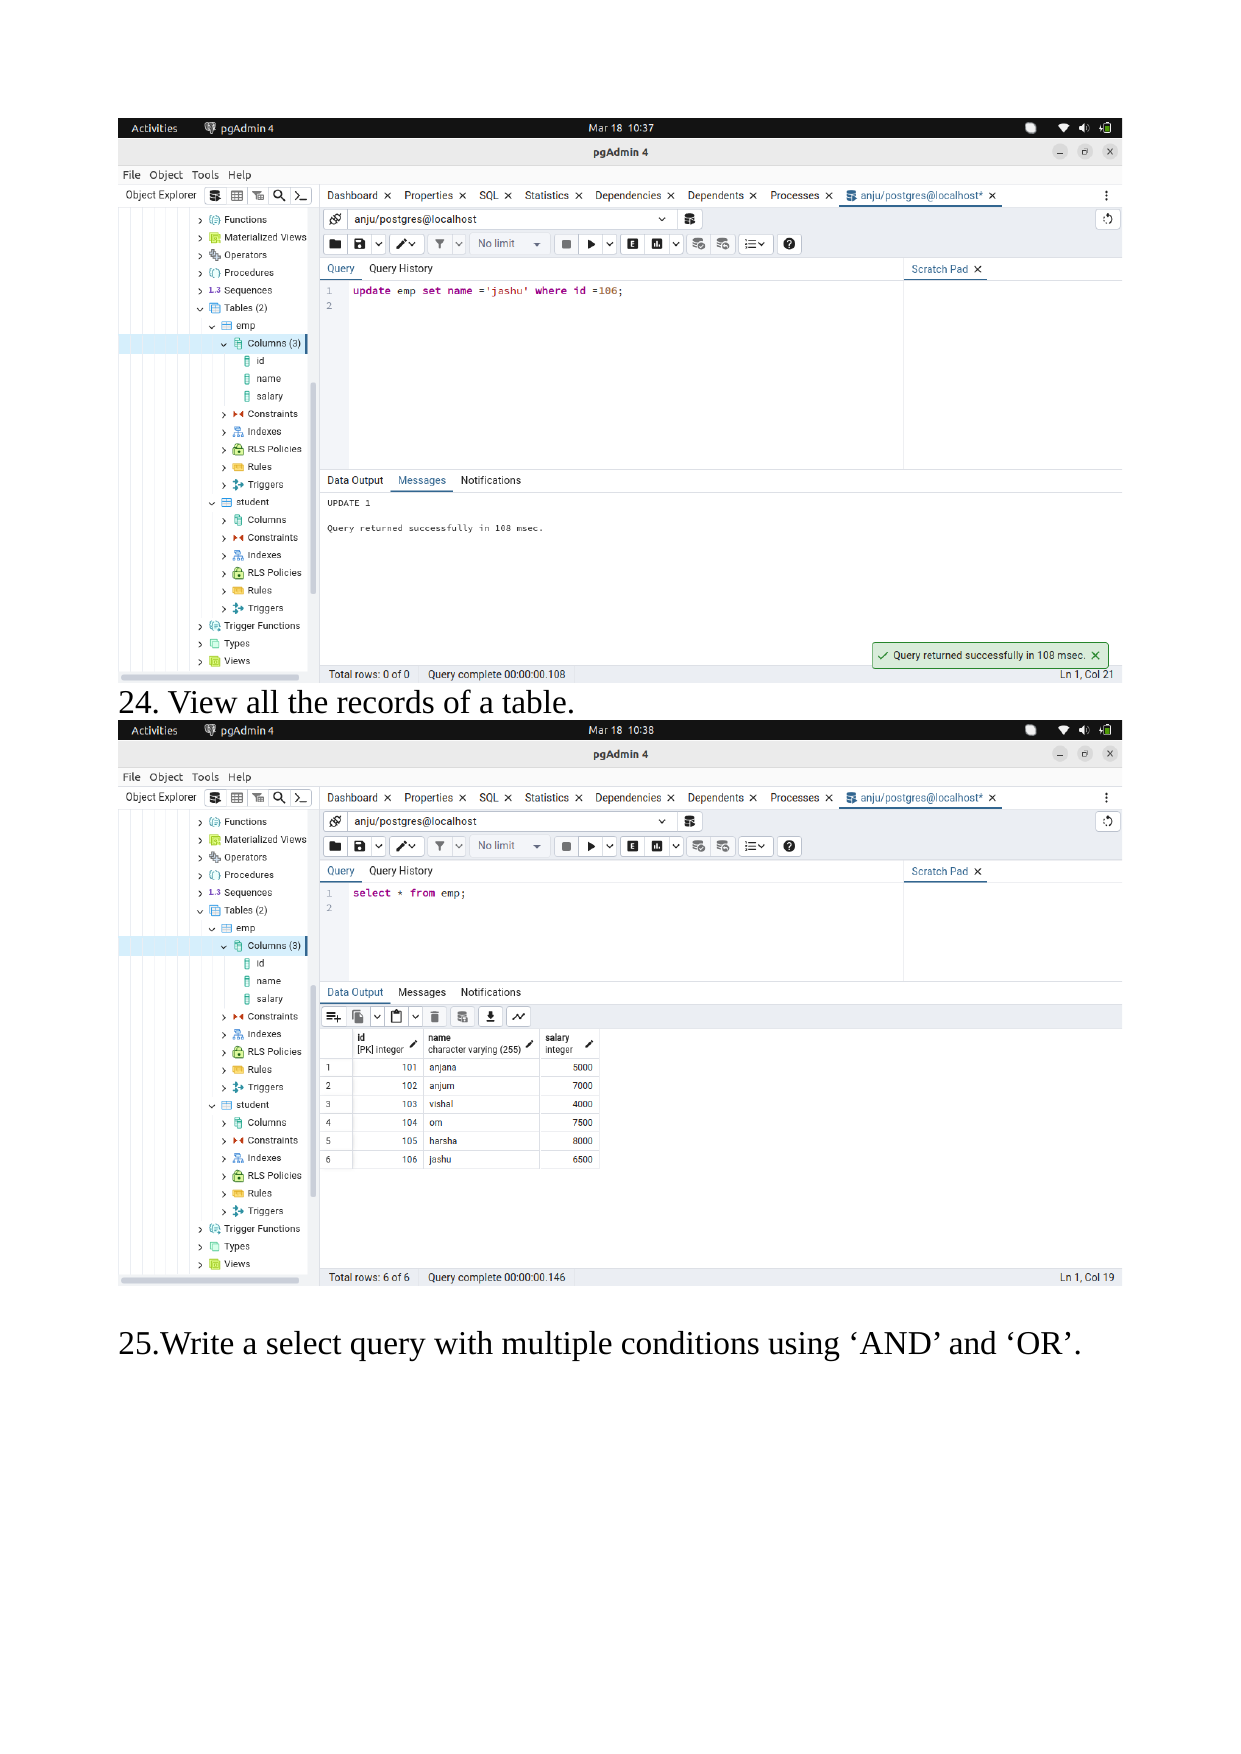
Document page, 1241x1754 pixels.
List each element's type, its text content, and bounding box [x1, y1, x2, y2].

picture [118, 720, 1123, 1286]
picture [118, 118, 1123, 683]
text 24. View all the records of a table. [118, 683, 1122, 720]
text 25.Write a select query with multiple conditions using ‘AND’ and ‘OR’. [118, 1323, 1122, 1362]
